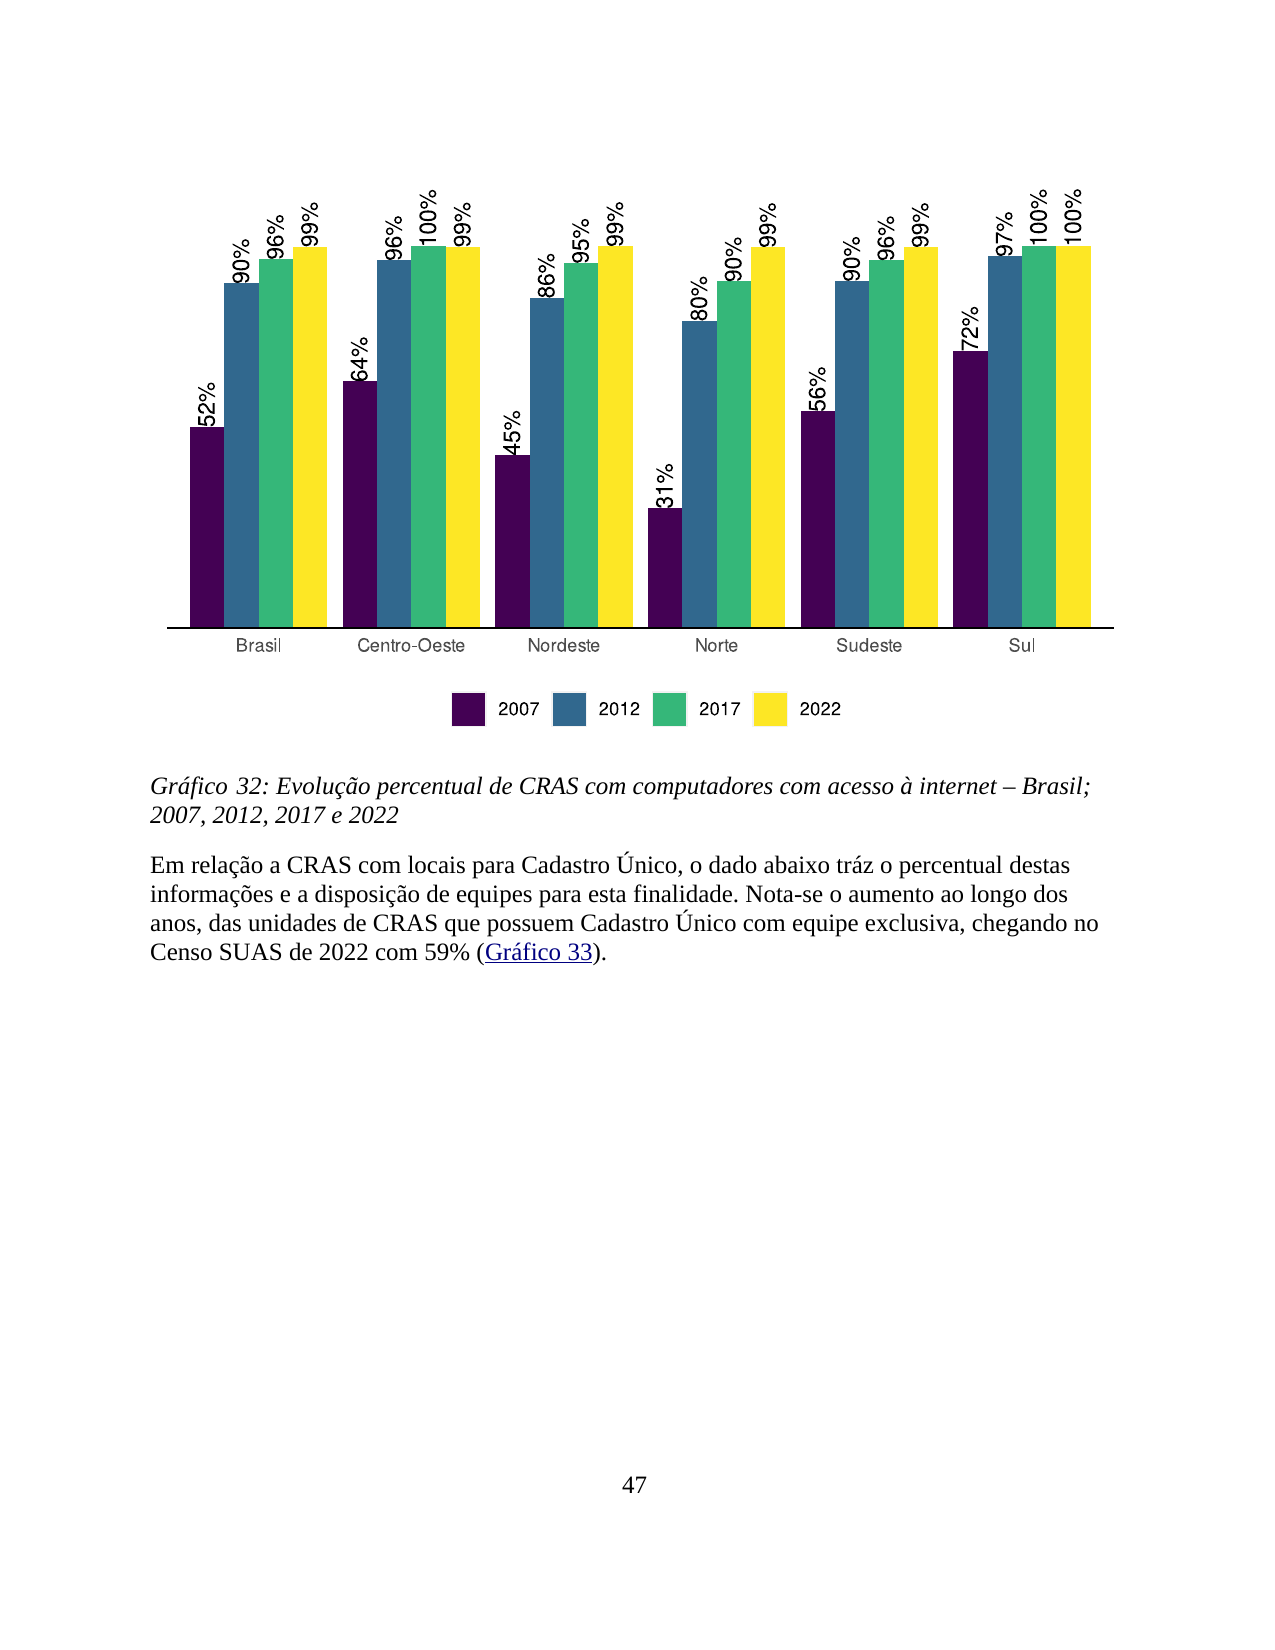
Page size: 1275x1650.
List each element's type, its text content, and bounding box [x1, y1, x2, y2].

table_header Gráfico 32: Evolução percentual de CRAS com computadores com acesso à internet – Brasil; 2007, 2012, 2017 e 2022 [150, 751, 1125, 841]
text Em relação a CRAS com locais para Cadastro Único, o dado abaixo tráz o percentual destas informações e a disposição de equipes para esta finalidade. Nota-se o aumento ao longo dos anos, das unidades de CRAS que possuem Cadastro Único com equipe exclusiva, chegando no Censo SUAS de 2022 com 59% (Gráfico 33). [150, 850, 1125, 965]
